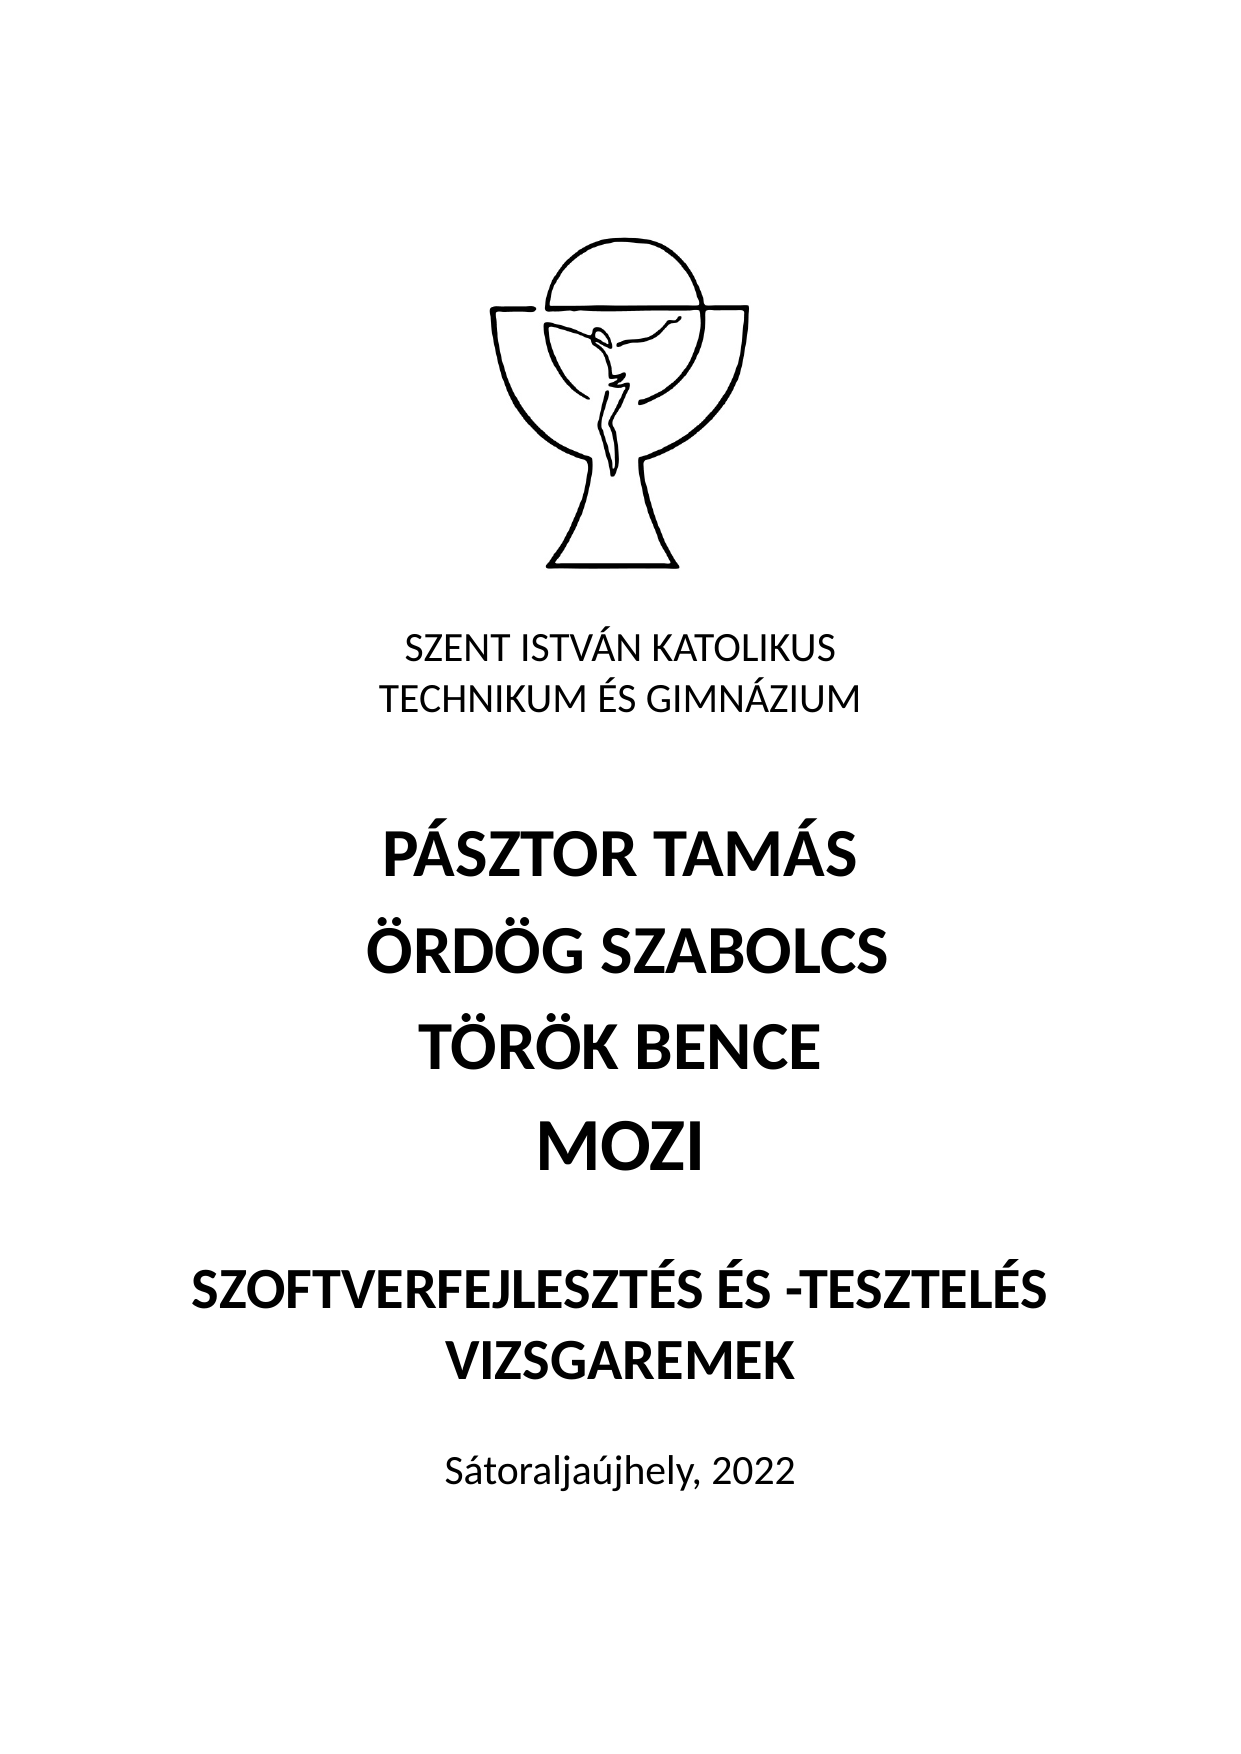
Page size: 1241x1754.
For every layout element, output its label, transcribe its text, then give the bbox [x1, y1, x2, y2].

text Szoftverfejlesztés és -tesztelés vizsgaremek [148, 1251, 1093, 1394]
text Sátoraljaújhely, 2022 [148, 1444, 1093, 1495]
text mozi [148, 1097, 1093, 1189]
text Pásztor Tamás [148, 810, 1093, 894]
text Ördög szabolcs [148, 907, 1093, 991]
text Török bence [148, 1003, 1093, 1087]
text Szent István Katolikus Technikum és Gimnázium [148, 621, 1093, 723]
